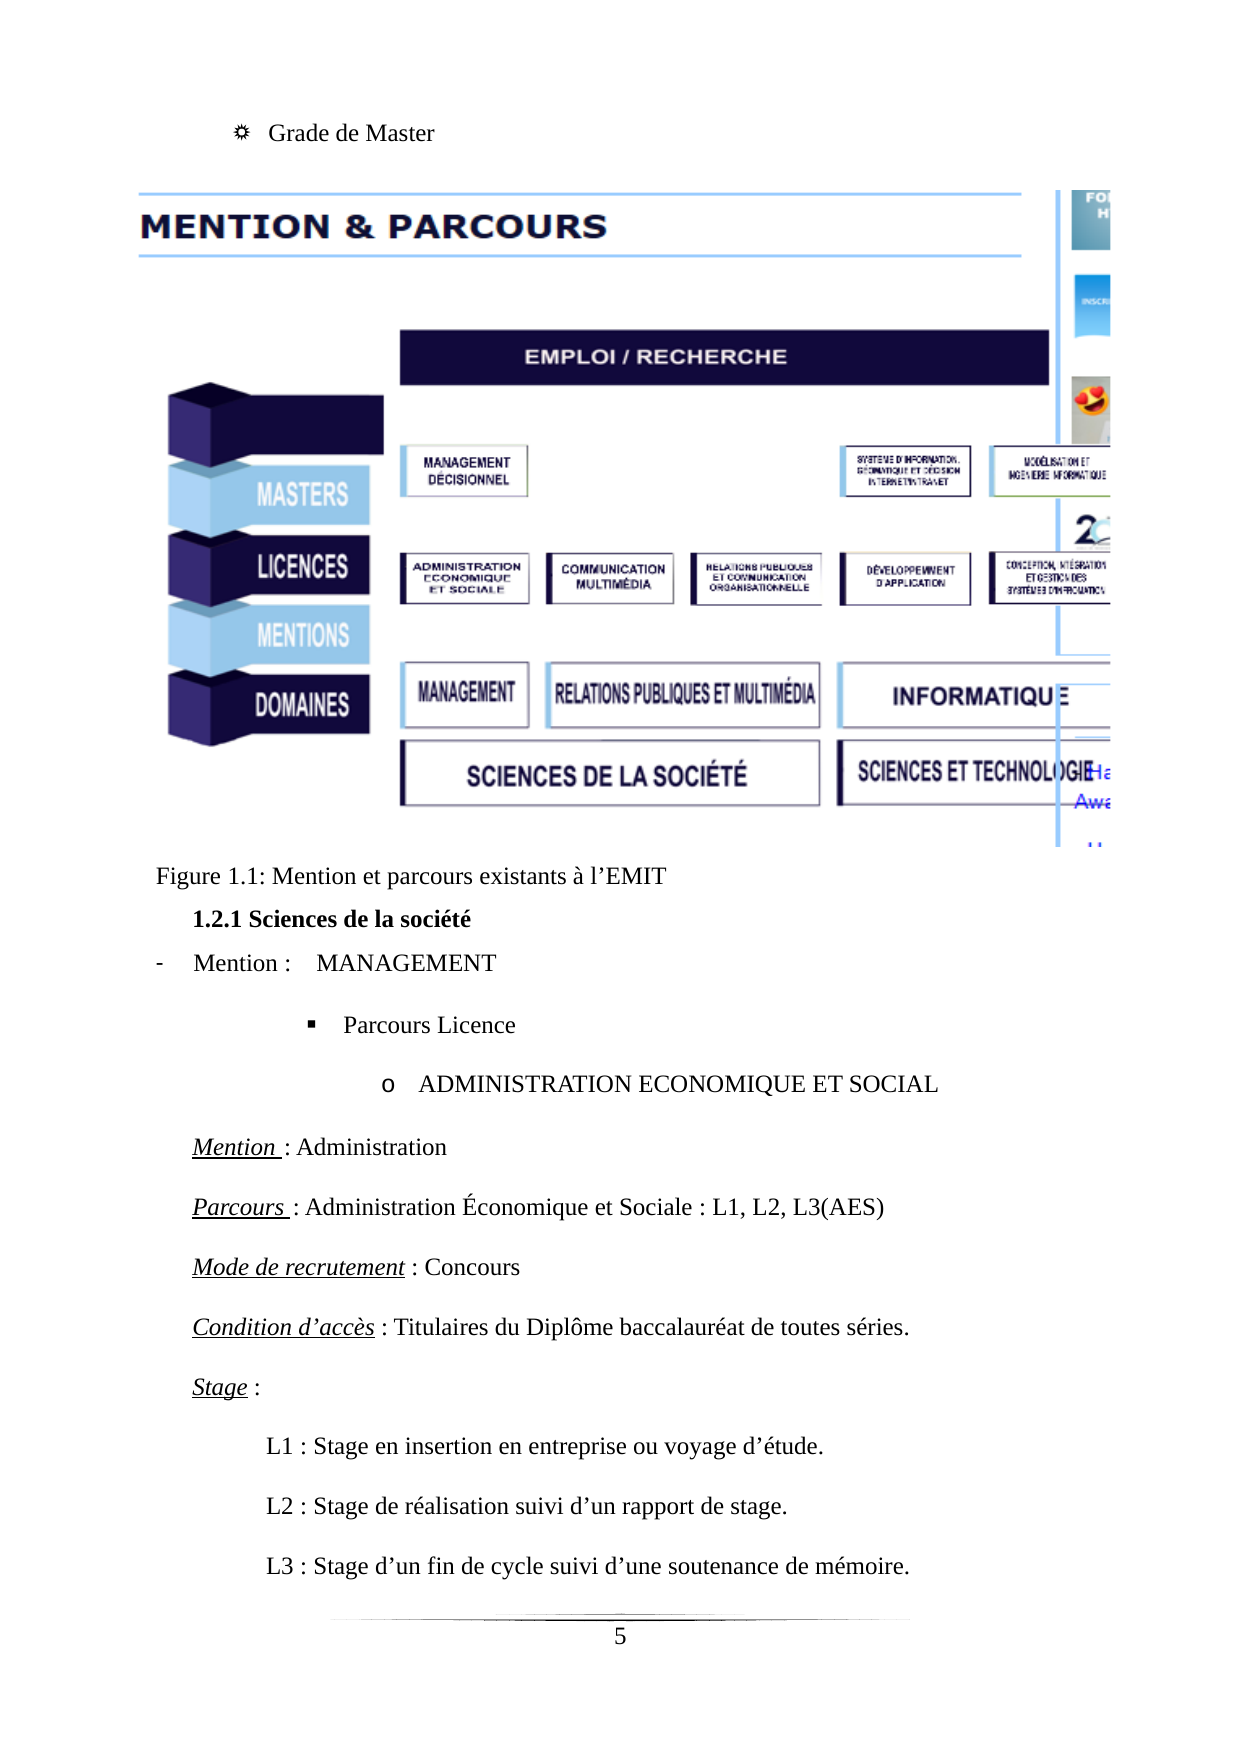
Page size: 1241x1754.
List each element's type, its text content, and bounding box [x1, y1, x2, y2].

text 1.2.1 Sciences de la société [118, 904, 1122, 933]
text L1 : Stage en insertion en entreprise ou voyage d’étude. [118, 1431, 1122, 1460]
text Condition d’accès : Titulaires du Diplôme baccalauréat de toutes séries. [118, 1312, 1122, 1341]
list Mention : MANAGEMENT [156, 947, 1122, 978]
text Figure 1.1: Mention et parcours existants à l’EMIT [118, 861, 1122, 890]
picture [171, 1613, 1069, 1622]
text L3 : Stage d’un fin de cycle suivi d’une soutenance de mémoire. [118, 1551, 1122, 1580]
text Mode de recrutement : Concours [118, 1252, 1122, 1281]
text L2 : Stage de réalisation suivi d’un rapport de stage. [118, 1491, 1122, 1520]
list Grade de Master [231, 118, 1122, 147]
list ADMINISTRATION ECONOMIQUE ET SOCIAL [381, 1069, 1122, 1100]
picture [118, 190, 1111, 847]
text Stage : [118, 1372, 1122, 1400]
text Parcours : Administration Économique et Sociale : L1, L2, L3(AES) [118, 1192, 1122, 1221]
text Mention : Administration [118, 1132, 1122, 1161]
list Parcours Licence [306, 1010, 1122, 1038]
